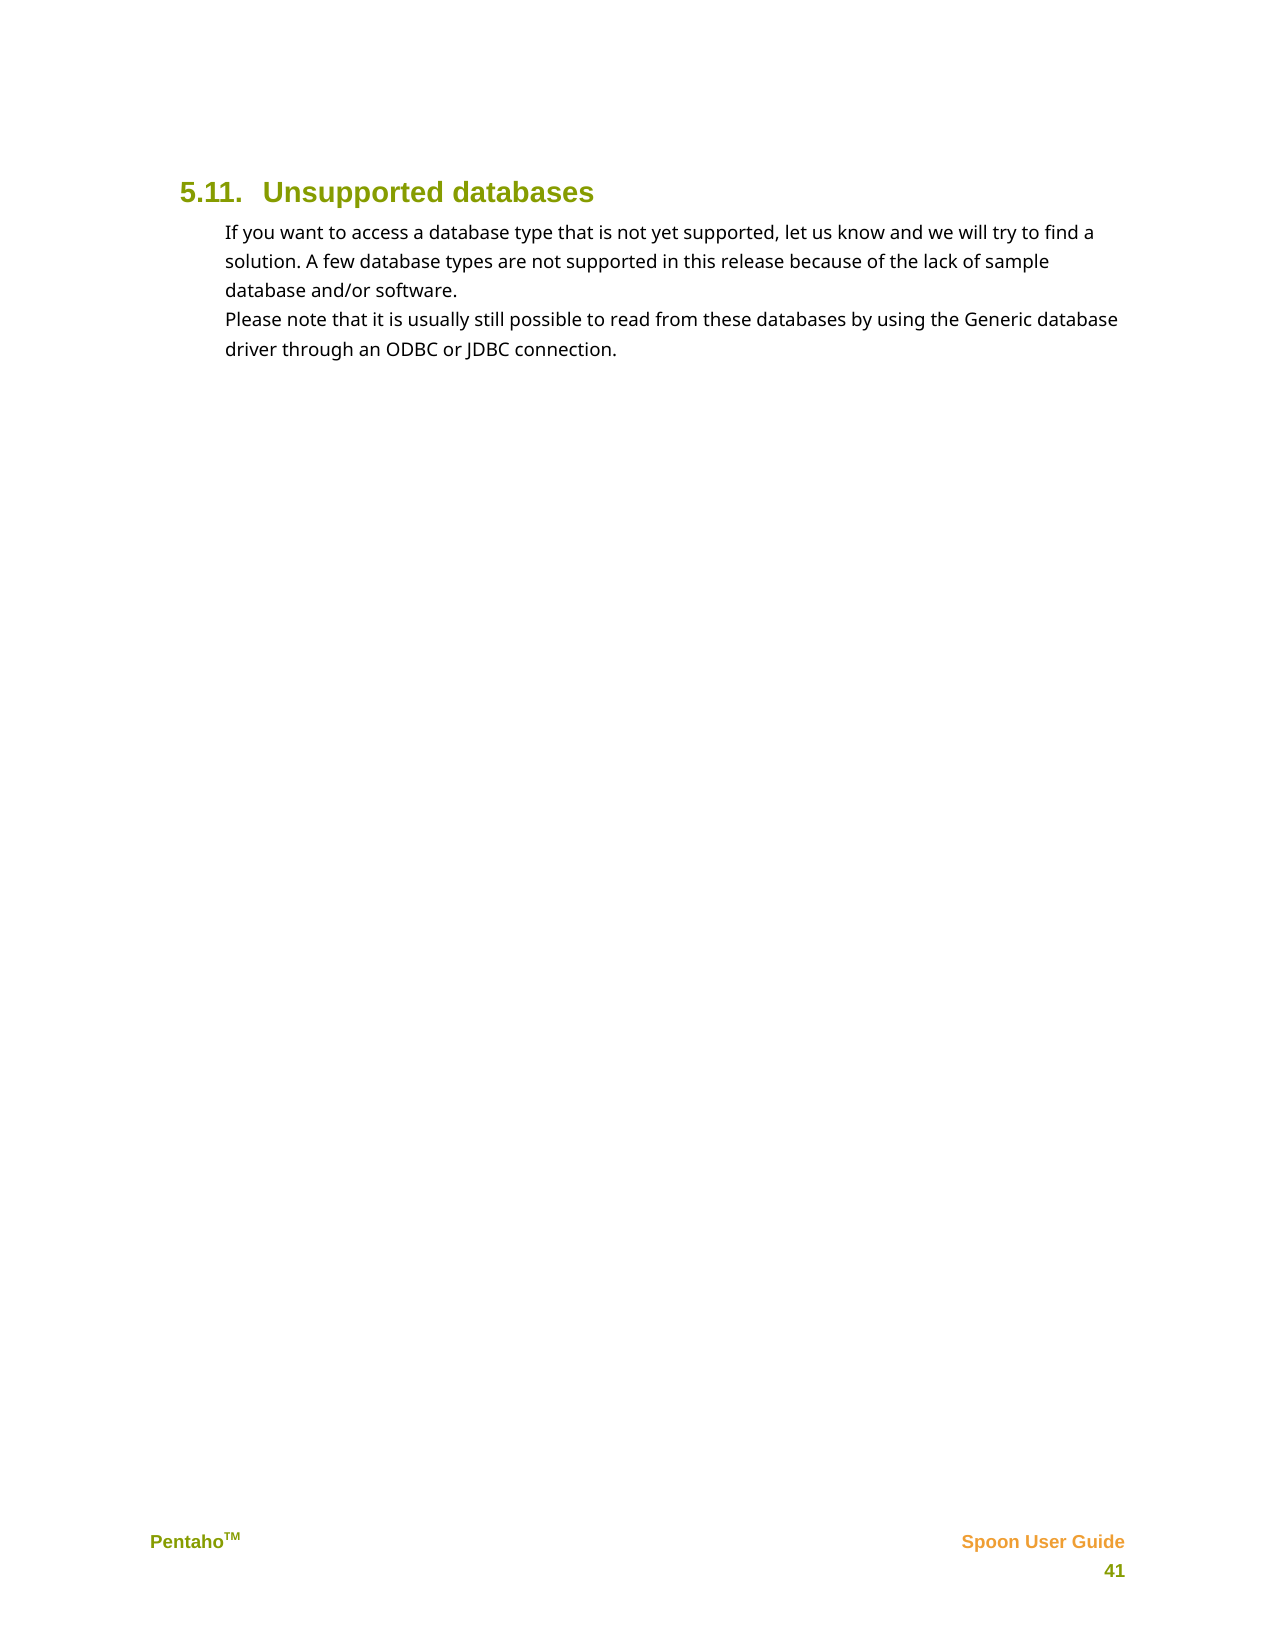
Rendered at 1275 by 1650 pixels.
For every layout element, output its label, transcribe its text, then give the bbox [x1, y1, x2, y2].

subtitle Unsupported databases [179, 175, 1125, 210]
text Please note that it is usually still possible to read from these databases by using the Generic database driver through an ODBC or JDBC connection. [225, 303, 1125, 362]
text If you want to access a database type that is not yet supported, let us know and we will try to find a solution. A few database types are not supported in this release because of the lack of sample database and/or software. [225, 216, 1125, 303]
